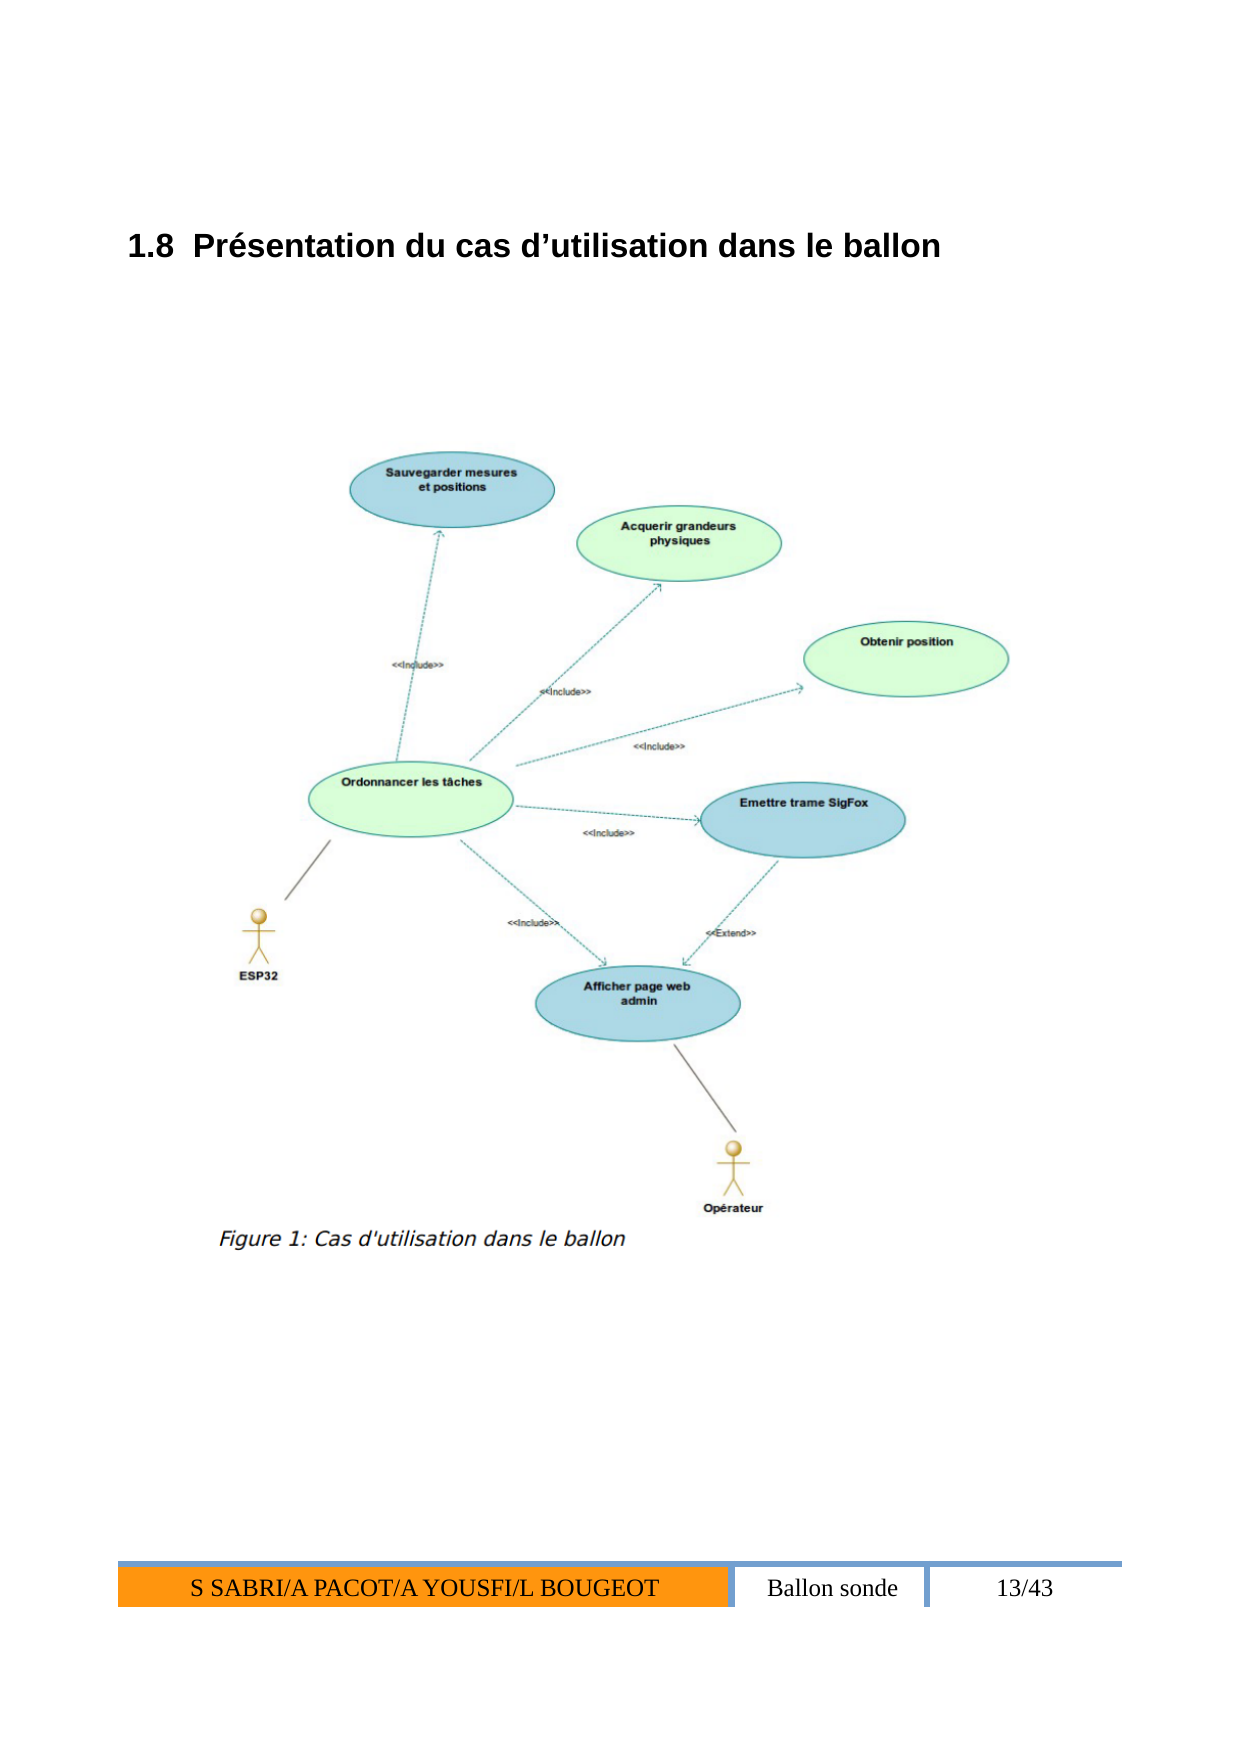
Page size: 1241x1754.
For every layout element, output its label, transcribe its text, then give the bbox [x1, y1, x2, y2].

subtitle Présentation du cas d’utilisation dans le ballon [118, 226, 1122, 265]
picture [124, 438, 1129, 1253]
